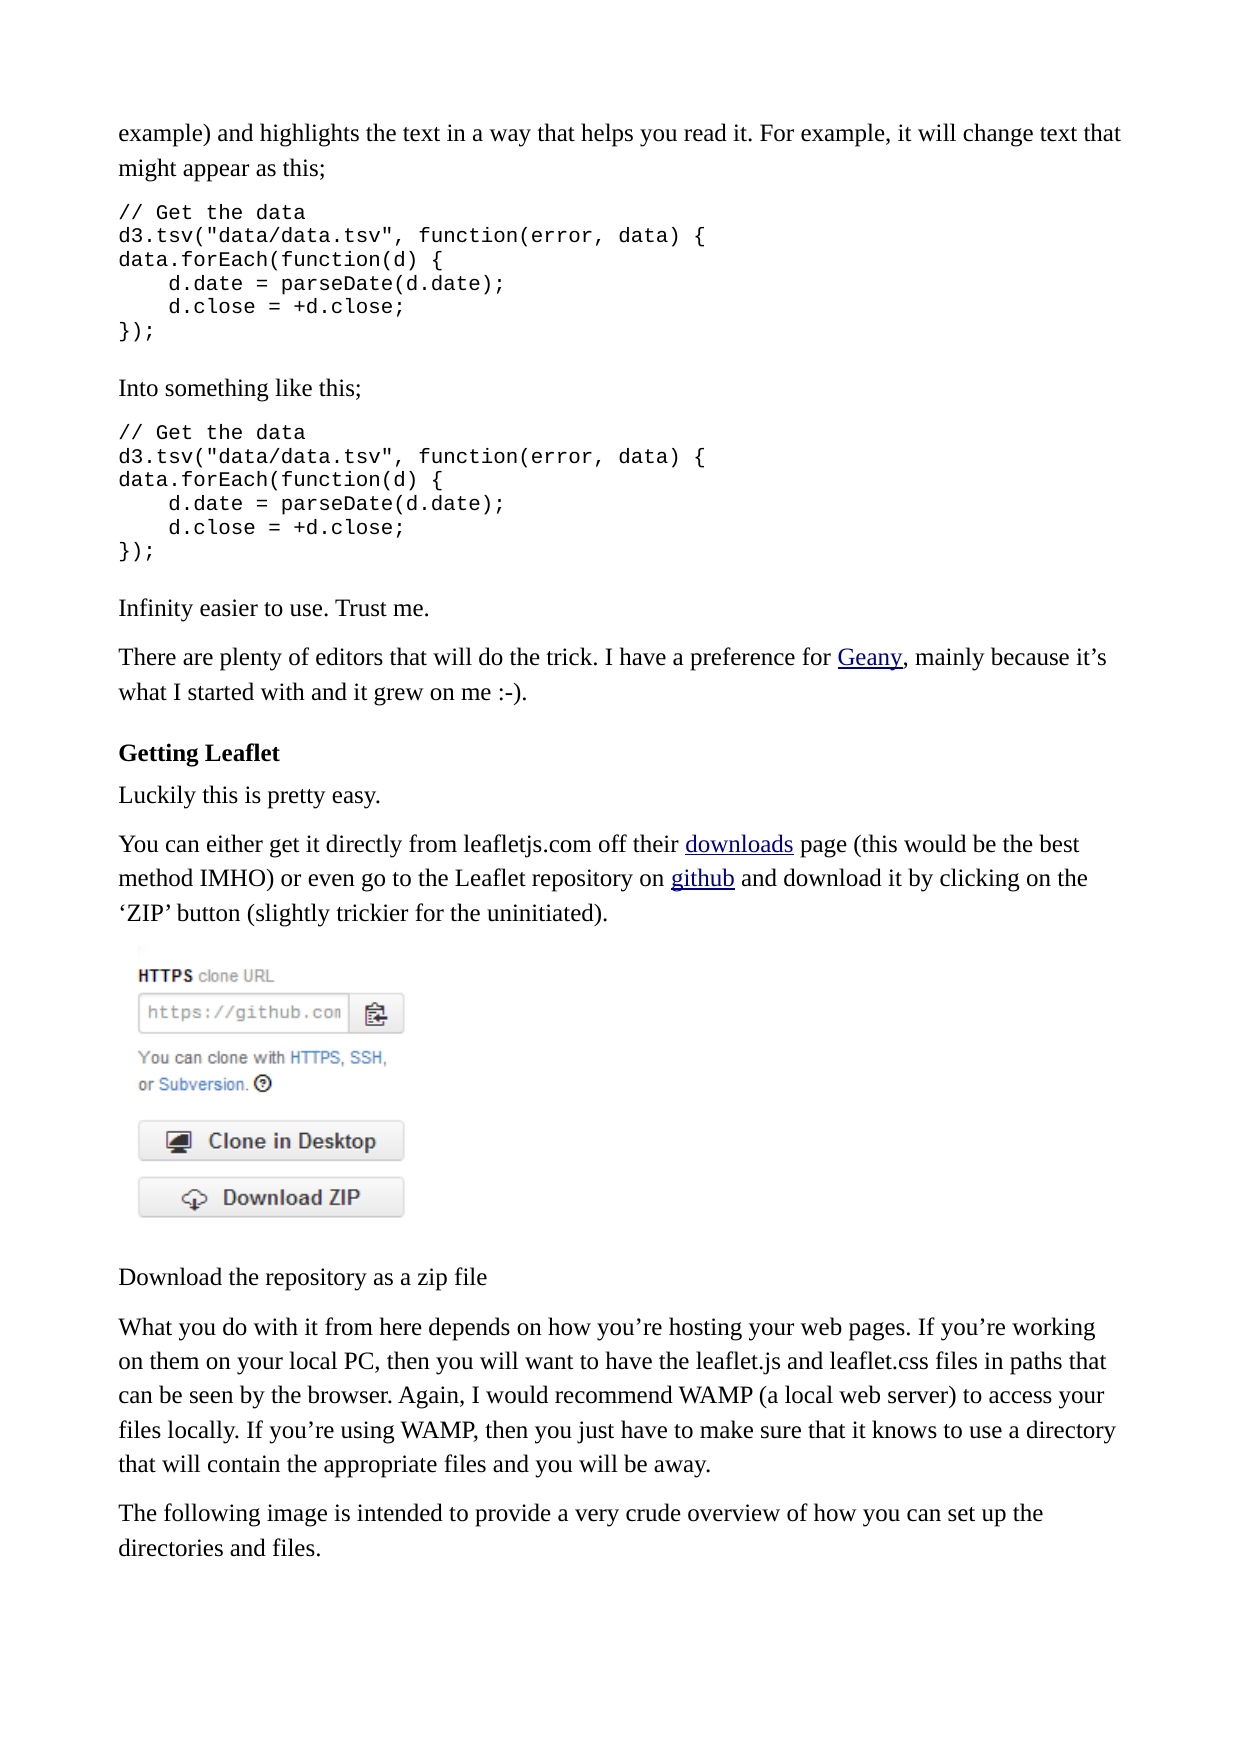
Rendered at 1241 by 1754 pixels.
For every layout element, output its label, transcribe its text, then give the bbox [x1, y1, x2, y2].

text There are plenty of editors that will do the trick. I have a preference for Geany, mainly because it’s what I started with and it grew on me :-). [118, 642, 1122, 706]
text }); [118, 540, 1122, 564]
text d.date = parseDate(d.date); [118, 493, 1122, 517]
text }); [118, 320, 1122, 343]
text Luckily this is pretty easy. [118, 780, 1122, 808]
text Infinity easier to use. Trust me. [118, 593, 1122, 622]
text d.close = +d.close; [118, 296, 1122, 320]
text d.date = parseDate(d.date); [118, 273, 1122, 296]
text d3.tsv("data/data.tsv", function(error, data) { [118, 446, 1122, 469]
text example) and highlights the text in a way that helps you read it. For example, it will change text that might appear as this; [118, 118, 1122, 181]
text data.forEach(function(d) { [118, 249, 1122, 273]
text data.forEach(function(d) { [118, 469, 1122, 493]
picture [118, 946, 433, 1243]
subtitle Getting Leaflet [118, 738, 1122, 767]
text // Get the data [118, 202, 1122, 225]
text Download the repository as a zip file [118, 1262, 1122, 1291]
text You can either get it directly from leafletjs.com off their downloads page (this would be the best method IMHO) or even go to the Leaflet repository on github and download it by clicking on the ‘ZIP’ button (slightly trickier for the uninitiated). [118, 829, 1122, 927]
text d3.tsv("data/data.tsv", function(error, data) { [118, 225, 1122, 249]
text d.close = +d.close; [118, 517, 1122, 540]
text What you do with it from here depends on how you’re hosting your web pages. If you’re working on them on your local PC, then you will want to have the leaflet.js and leaflet.css files in paths that can be seen by the browser. Again, I would recommend WAMP (a local web server) to access your files locally. If you’re using WAMP, then you just have to make sure that it knows to use a directory that will contain the appropriate files and you will be away. [118, 1312, 1122, 1478]
text The following image is intended to provide a very crude overview of how you can set up the directories and files. [118, 1498, 1122, 1562]
text Into something like this; [118, 373, 1122, 402]
text // Get the data [118, 422, 1122, 446]
